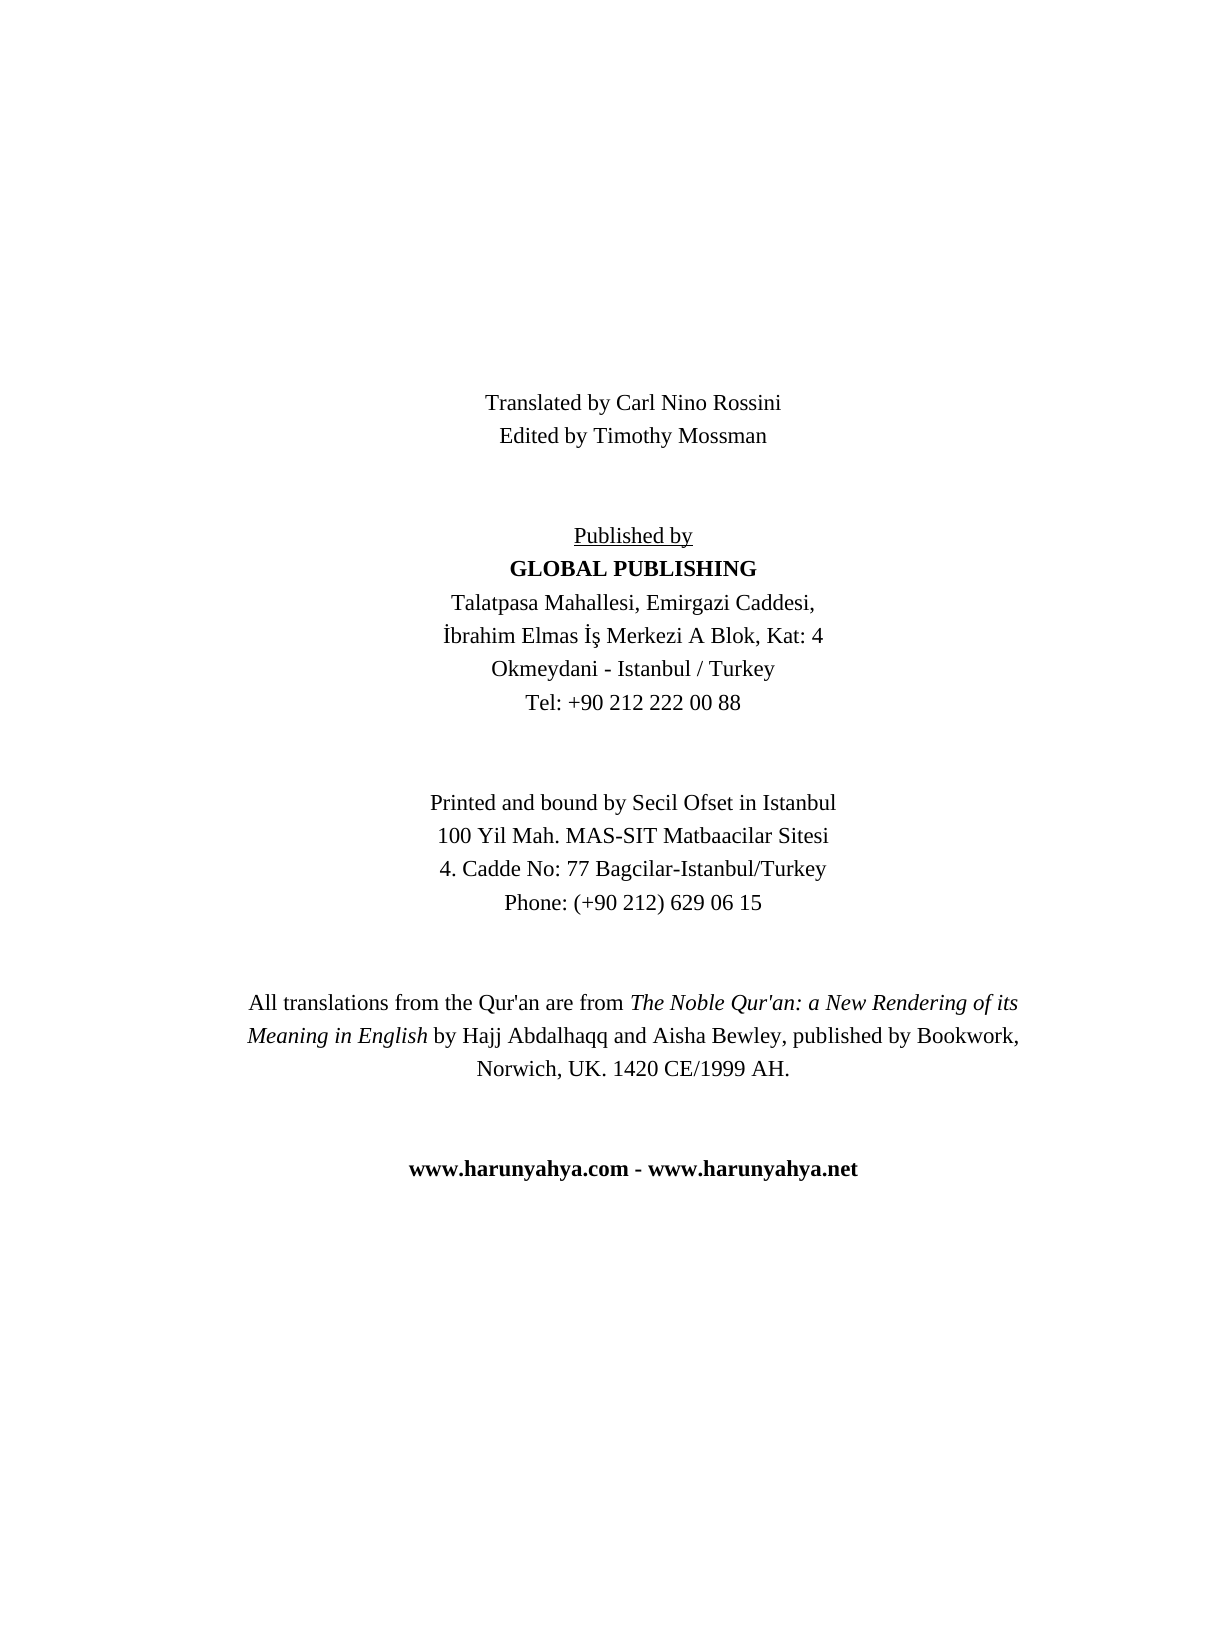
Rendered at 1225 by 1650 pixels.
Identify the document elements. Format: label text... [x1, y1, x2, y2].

text 100 Yil Mah. MAS-SIT Matbaacilar Sitesi [187, 817, 1020, 850]
text Translated by Carl Nino Rossini [187, 383, 1020, 417]
text 4. Cadde No: 77 Bagcilar-Istanbul/Turkey [187, 850, 1020, 883]
text Tel: +90 212 222 00 88 [187, 683, 1020, 717]
text İbrahim Elmas İş Merkezi A Blok, Kat: 4 [187, 617, 1020, 650]
text GLOBAL PUBLISHING [187, 550, 1020, 583]
text Phone: (+90 212) 629 06 15 [187, 883, 1020, 917]
text Talatpasa Mahallesi, Emirgazi Caddesi, [187, 583, 1020, 617]
text Edited by Timothy Mossman [187, 417, 1020, 450]
text All trans­la­tions from the Qur'an are from The Noble Qur'an: a New Rendering of its Meaning in English by Hajj Abdalhaqq and Aisha Bewley, pub­lished by Bookwork, Norwich, UK. 1420 CE/1999 AH. [247, 983, 1020, 1083]
text Printed and bound by Secil Ofset in Istanbul [187, 783, 1020, 817]
text Okmeydani - Istanbul / Turkey [187, 650, 1020, 683]
text www.har­un­ya­hya.com - www.har­un­ya­hya.net [187, 1150, 1020, 1183]
text Published by [187, 517, 1020, 550]
